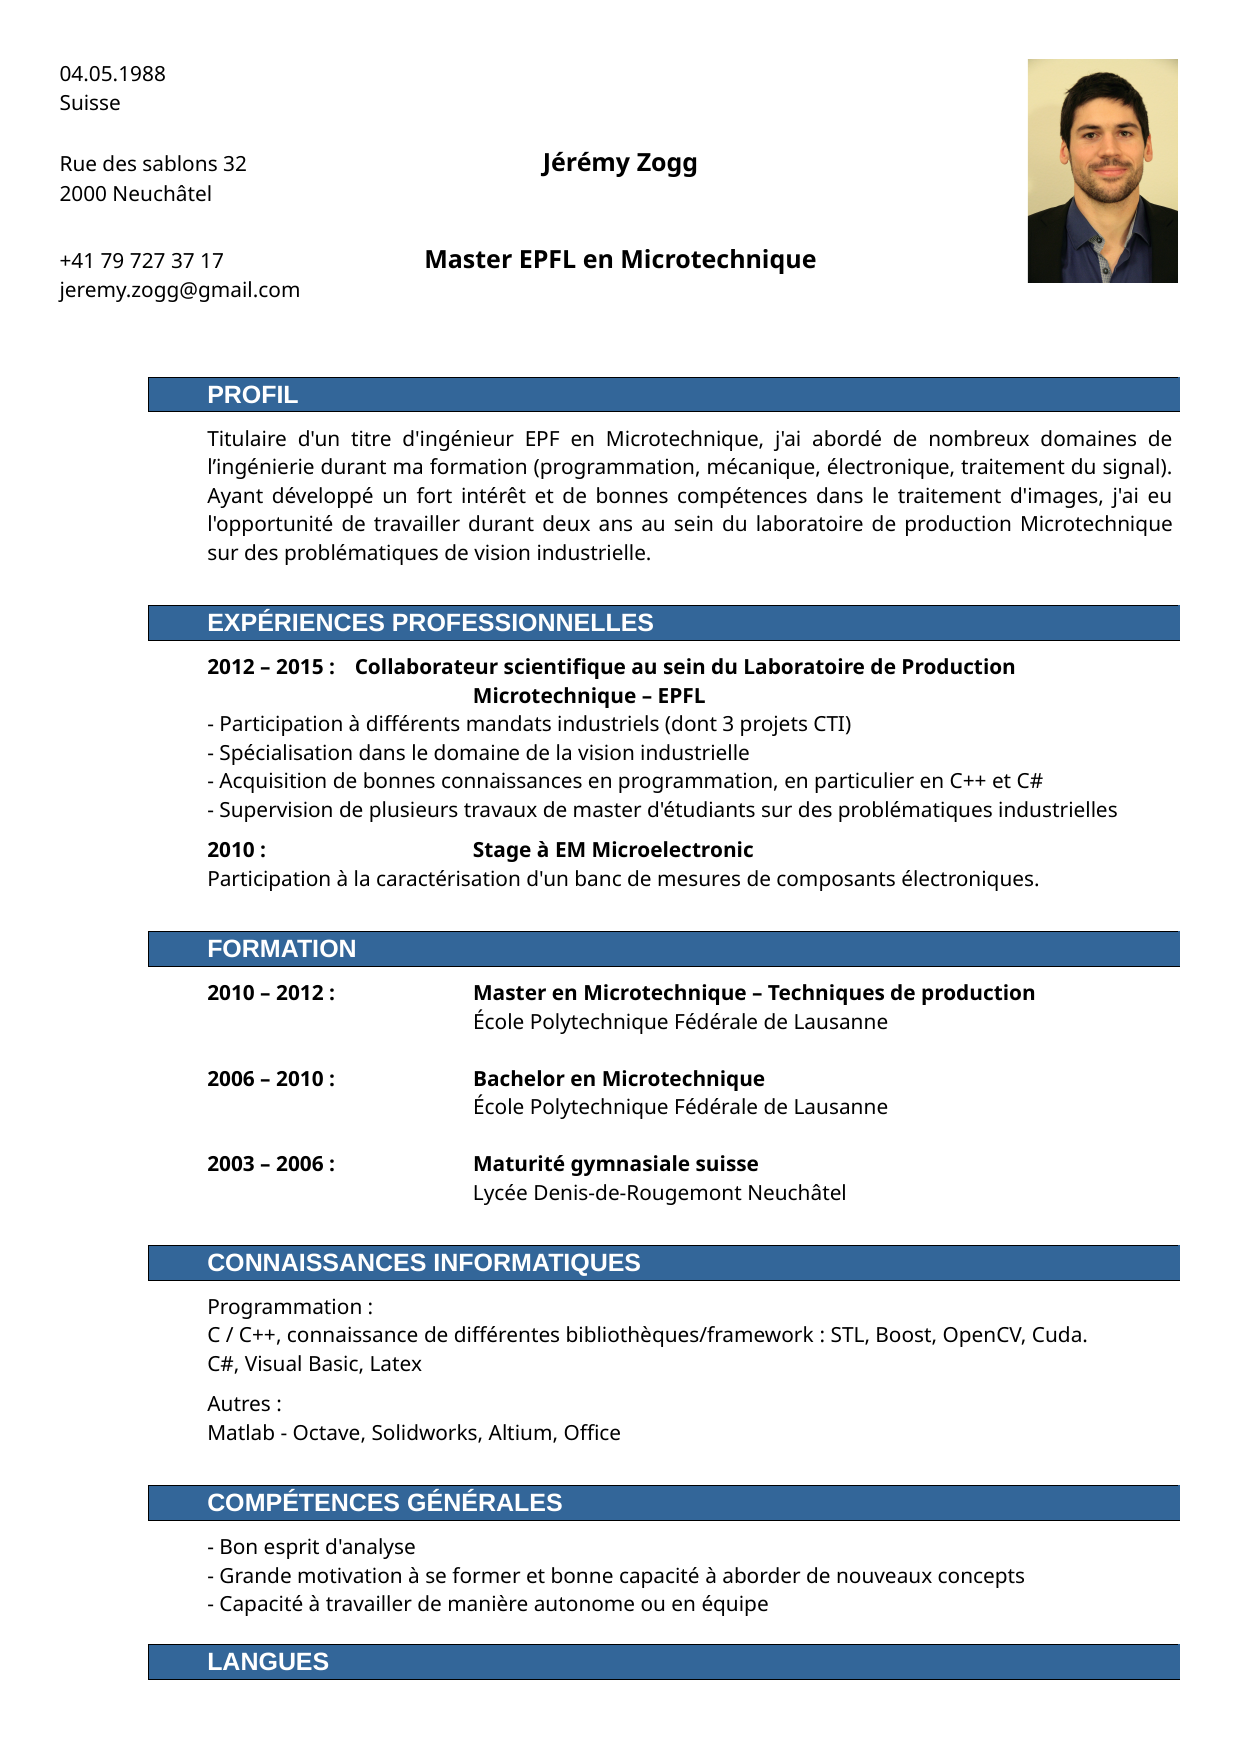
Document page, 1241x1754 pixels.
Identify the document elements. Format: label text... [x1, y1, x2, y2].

text 2003 – 2006 : Maturité gymnasiale suisse [207, 1149, 1180, 1178]
text Suisse [59, 88, 1027, 116]
text C / C++, connaissance de différentes bibliothèques/framework : STL, Boost, OpenCV, Cuda. [207, 1321, 1180, 1349]
text 2000 Neuchâtel [59, 179, 1027, 207]
text Matlab - Octave, Solidworks, Altium, Office [207, 1418, 1180, 1446]
text Lycée Denis-de-Rougemont Neuchâtel [207, 1178, 1180, 1206]
text - Grande motivation à se former et bonne capacité à aborder de nouveaux concepts [207, 1561, 1180, 1589]
text 2006 – 2010 : Bachelor en Microtechnique [207, 1064, 1180, 1092]
text - Spécialisation dans le domaine de la vision industrielle [207, 738, 1180, 766]
text jeremy.zogg@gmail.com [59, 275, 1180, 304]
picture [1027, 59, 1178, 283]
text Autres : [207, 1389, 1180, 1418]
text 2010 : Stage à EM Microelectronic [207, 836, 1180, 864]
text 2010 – 2012 : Master en Microtechnique – Techniques de production [207, 978, 1180, 1007]
text - Participation à différents mandats industriels (dont 3 projets CTI) [207, 709, 1180, 738]
text CONNAISSANCES INFORMATIQUES [149, 1246, 1178, 1280]
text - Capacité à travailler de manière autonome ou en équipe [207, 1589, 1180, 1618]
text EXPÉRIENCES PROFESSIONNELLES [149, 606, 1178, 640]
text FORMATION [149, 932, 1178, 966]
text École Polytechnique Fédérale de Lausanne [207, 1007, 1180, 1035]
text COMPÉTENCES GÉNÉRALES [149, 1486, 1178, 1520]
text - Acquisition de bonnes connaissances en programmation, en particulier en C++ et C# [207, 766, 1180, 795]
text École Polytechnique Fédérale de Lausanne [207, 1092, 1180, 1121]
text Participation à la caractérisation d'un banc de mesures de composants électroniques. [207, 864, 1180, 892]
text LANGUES [149, 1645, 1178, 1679]
text +41 79 727 37 17 Master EPFL en Microtechnique [59, 241, 1027, 275]
text C#, Visual Basic, Latex [207, 1349, 1180, 1377]
text - Supervision de plusieurs travaux de master d'étudiants sur des problématiques industrielles [207, 795, 1180, 823]
text 2012 – 2015 : Collaborateur scientifique au sein du Laboratoire de Production Microtechnique – EPFL [207, 652, 1180, 709]
text Rue des sablons 32 Jérémy Zogg [59, 145, 1027, 179]
text - Bon esprit d'analyse [207, 1532, 1180, 1561]
text 04.05.1988 [59, 59, 1027, 88]
text Titulaire d'un titre d'ingénieur EPF en Microtechnique, j'ai abordé de nombreux domaines de l’ingénierie durant ma formation (programmation, mécanique, électronique, traitement du signal). Ayant développé un fort intérêt et de bonnes compétences dans le traitement d'images, j'ai eu l'opportunité de travailler durant deux ans au sein du laboratoire de production Microtechnique sur des problématiques de vision industrielle. [207, 424, 1174, 566]
text PROFIL [149, 378, 1178, 411]
text Programmation : [207, 1292, 1180, 1321]
